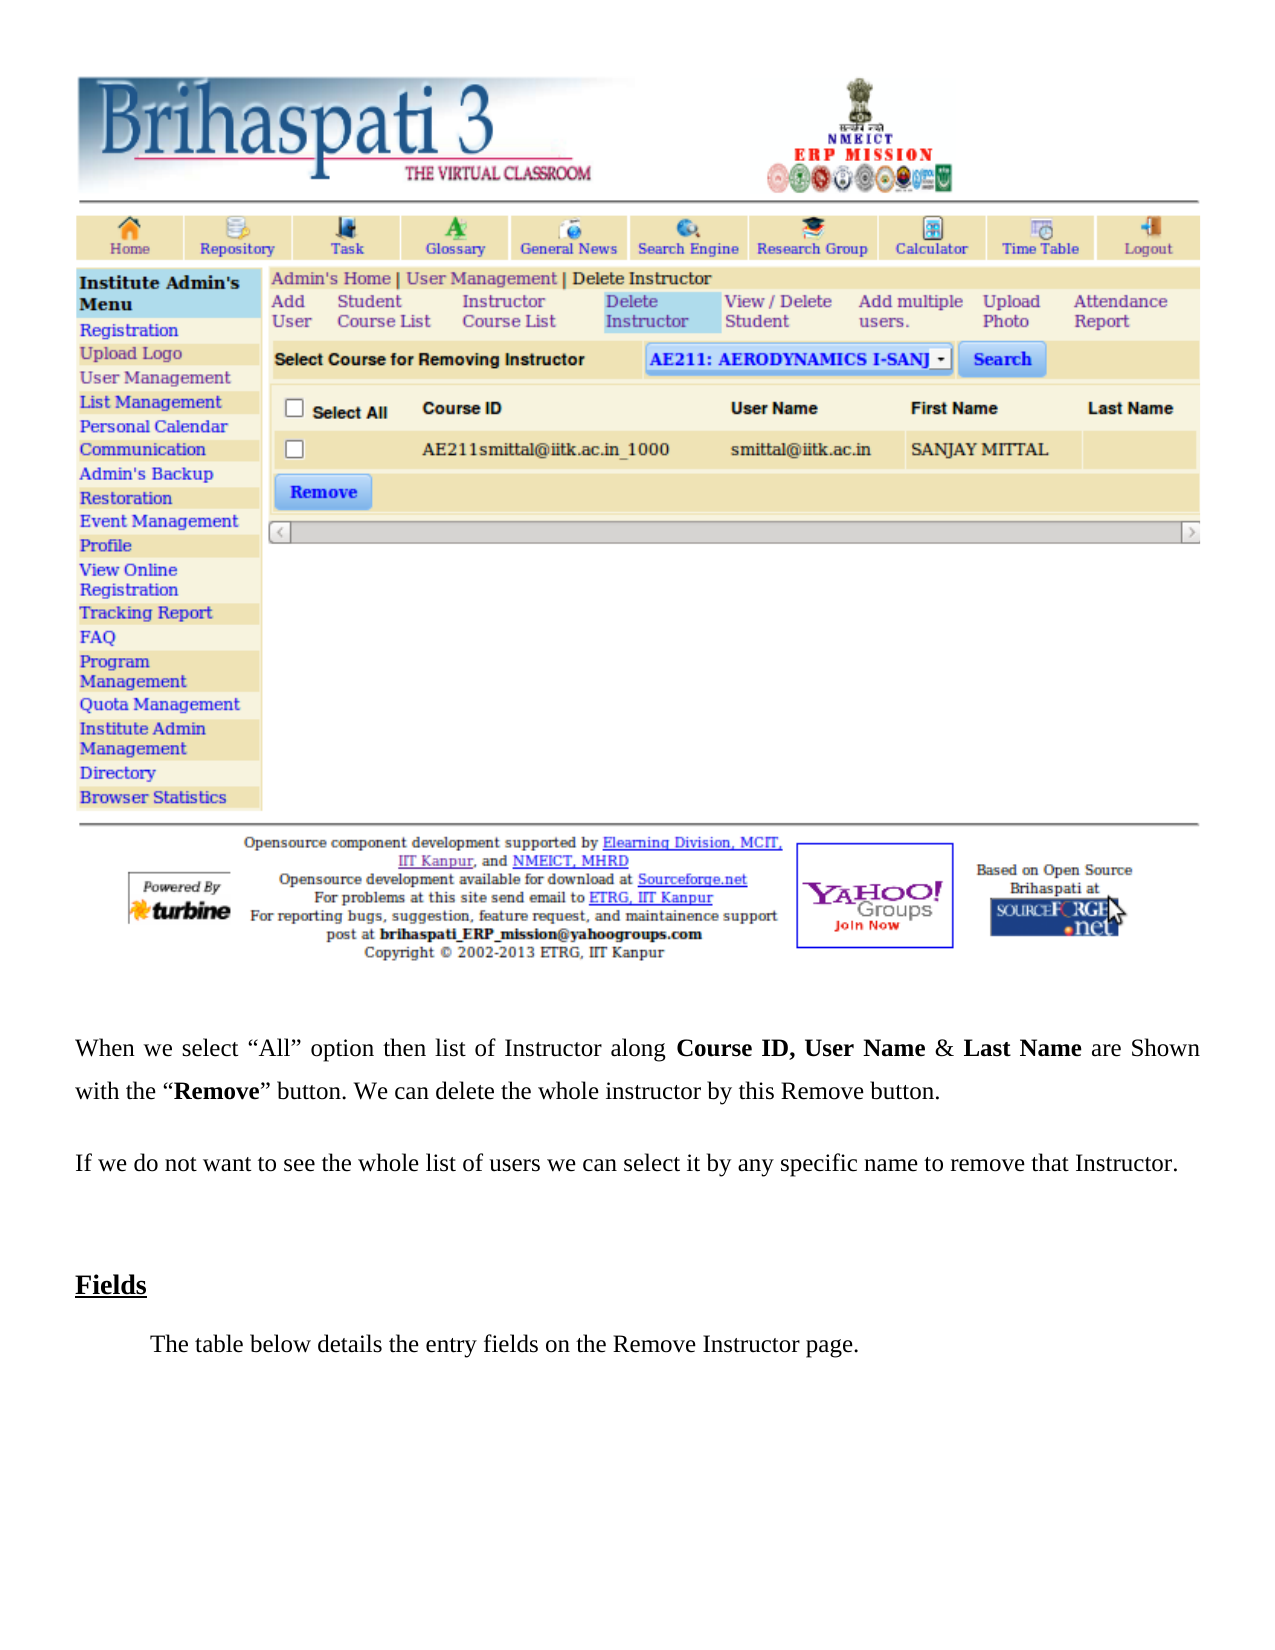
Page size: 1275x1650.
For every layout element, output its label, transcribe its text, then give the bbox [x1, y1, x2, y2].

picture [75, 75, 1200, 976]
text When we select “All” option then list of Instructor along Course ID, User Name & Last Name are Shown with the “Remove” button. We can delete the whole instructor by this Remove button. [75, 1033, 1200, 1105]
text If we do not want to see the whole list of users we can select it by any specific name to remove that Instructor. [75, 1148, 1200, 1177]
text The table below details the entry fields on the Remove Instructor page. [75, 1329, 1200, 1358]
text Fields [75, 1268, 1200, 1300]
